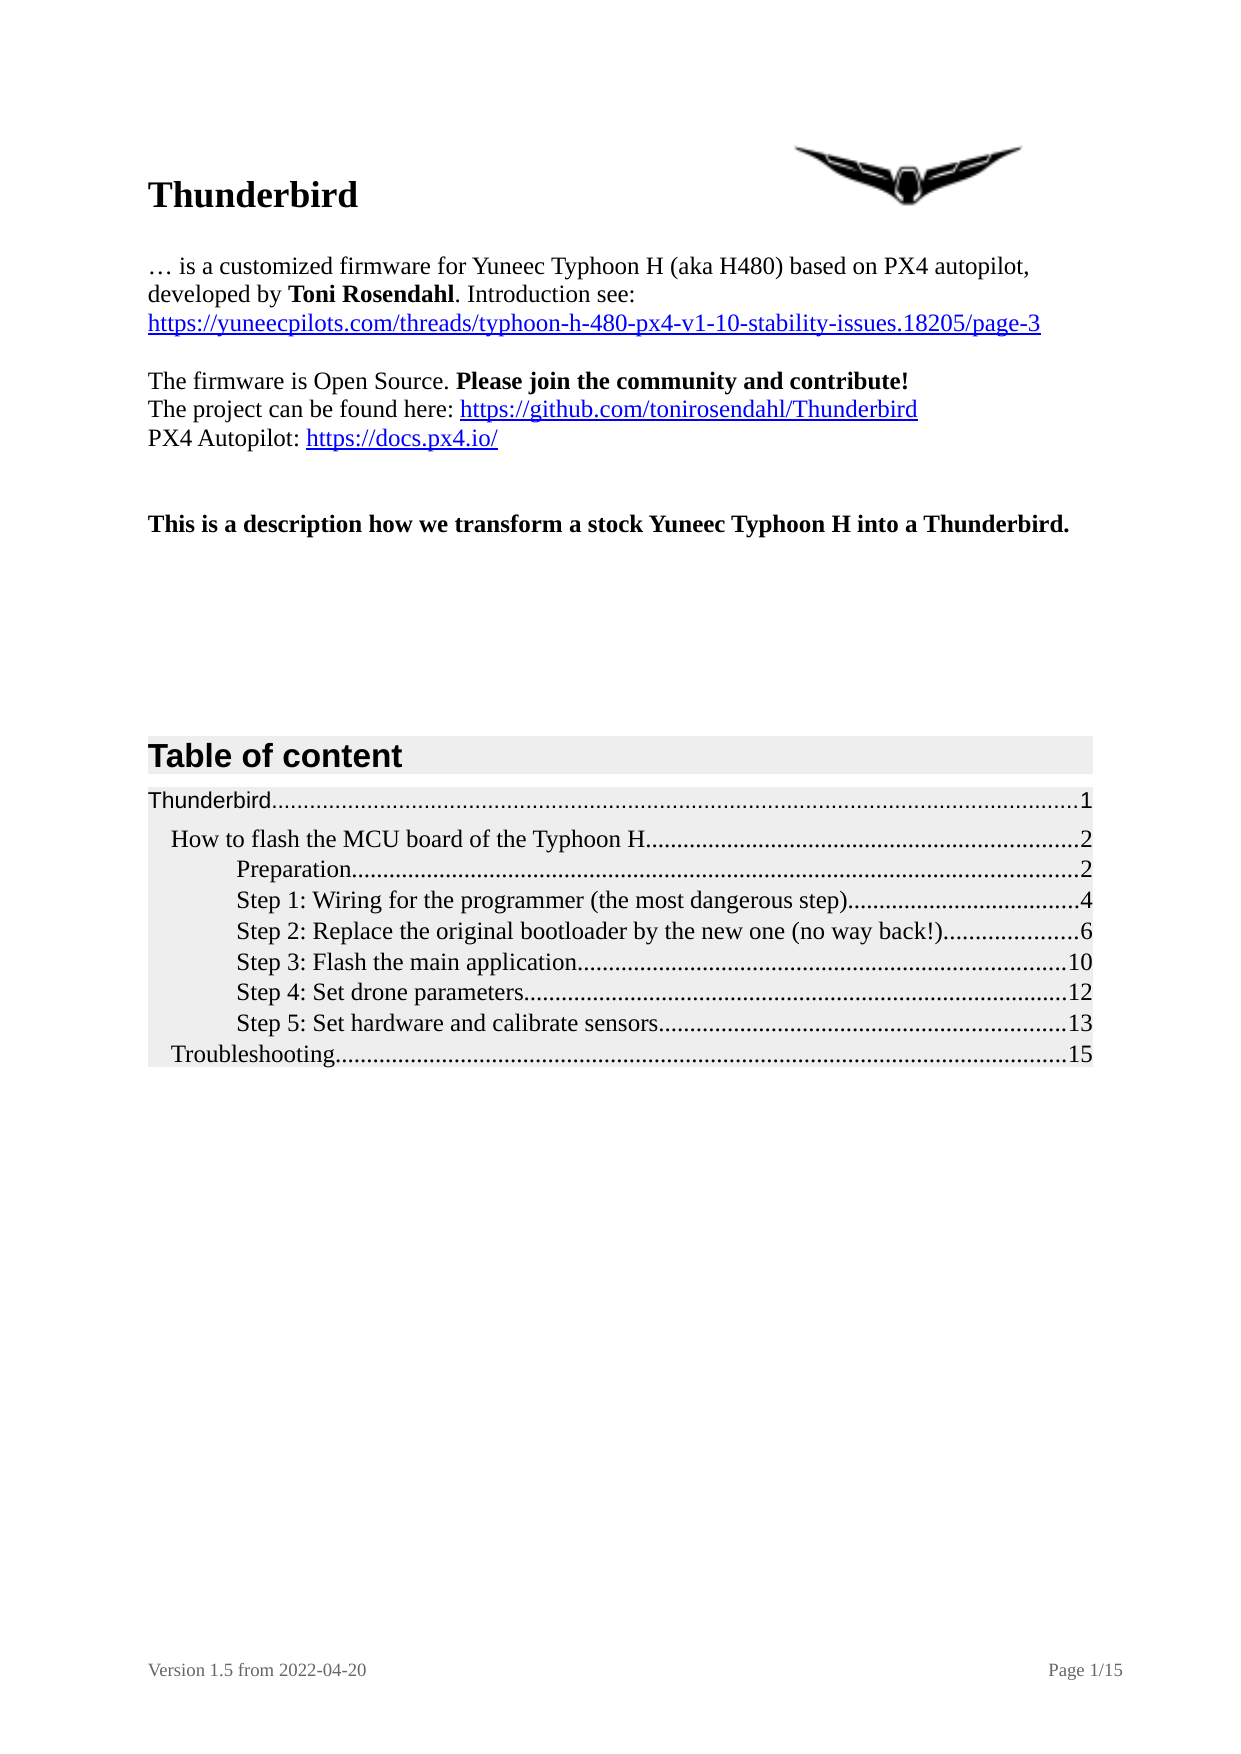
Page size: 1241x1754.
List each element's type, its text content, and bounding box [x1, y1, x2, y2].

picture [791, 142, 1025, 210]
text Step 2: Replace the original bootloader by the new one (no way back!) 6 [236, 916, 1093, 944]
text The project can be found here: https://github.com/tonirosendahl/Thunderbird [148, 394, 1093, 423]
text How to flash the MCU board of the Typhoon H 2 [171, 824, 1093, 852]
text … is a customized firmware for Yuneec Typhoon H (aka H480) based on PX4 autopilot, developed by Toni Rosendahl. Introduction see: [148, 251, 1093, 308]
text Preparation 2 [236, 854, 1093, 883]
text PX4 Autopilot: https://docs.px4.io/ [148, 423, 1093, 452]
text https://yuneecpilots.com/threads/typhoon-h-480-px4-v1-10-stability-issues.18205/page-3 [148, 308, 1093, 337]
text Step 4: Set drone parameters 12 [236, 977, 1093, 1006]
subtitle Thunderbird [148, 173, 1093, 216]
text Thunderbird 1 [148, 787, 1093, 813]
text Step 1: Wiring for the programmer (the most dangerous step) 4 [236, 885, 1093, 914]
subtitle Table of content [148, 736, 1093, 774]
text Troubleshooting 15 [171, 1039, 1093, 1067]
text Step 5: Set hardware and calibrate sensors 13 [236, 1008, 1093, 1037]
text The firmware is Open Source. Please join the community and contribute! [148, 366, 1093, 394]
text This is a description how we transform a stock Yuneec Typhoon H into a Thunderbird. [148, 509, 1093, 538]
text Step 3: Flash the main application 10 [236, 947, 1093, 975]
